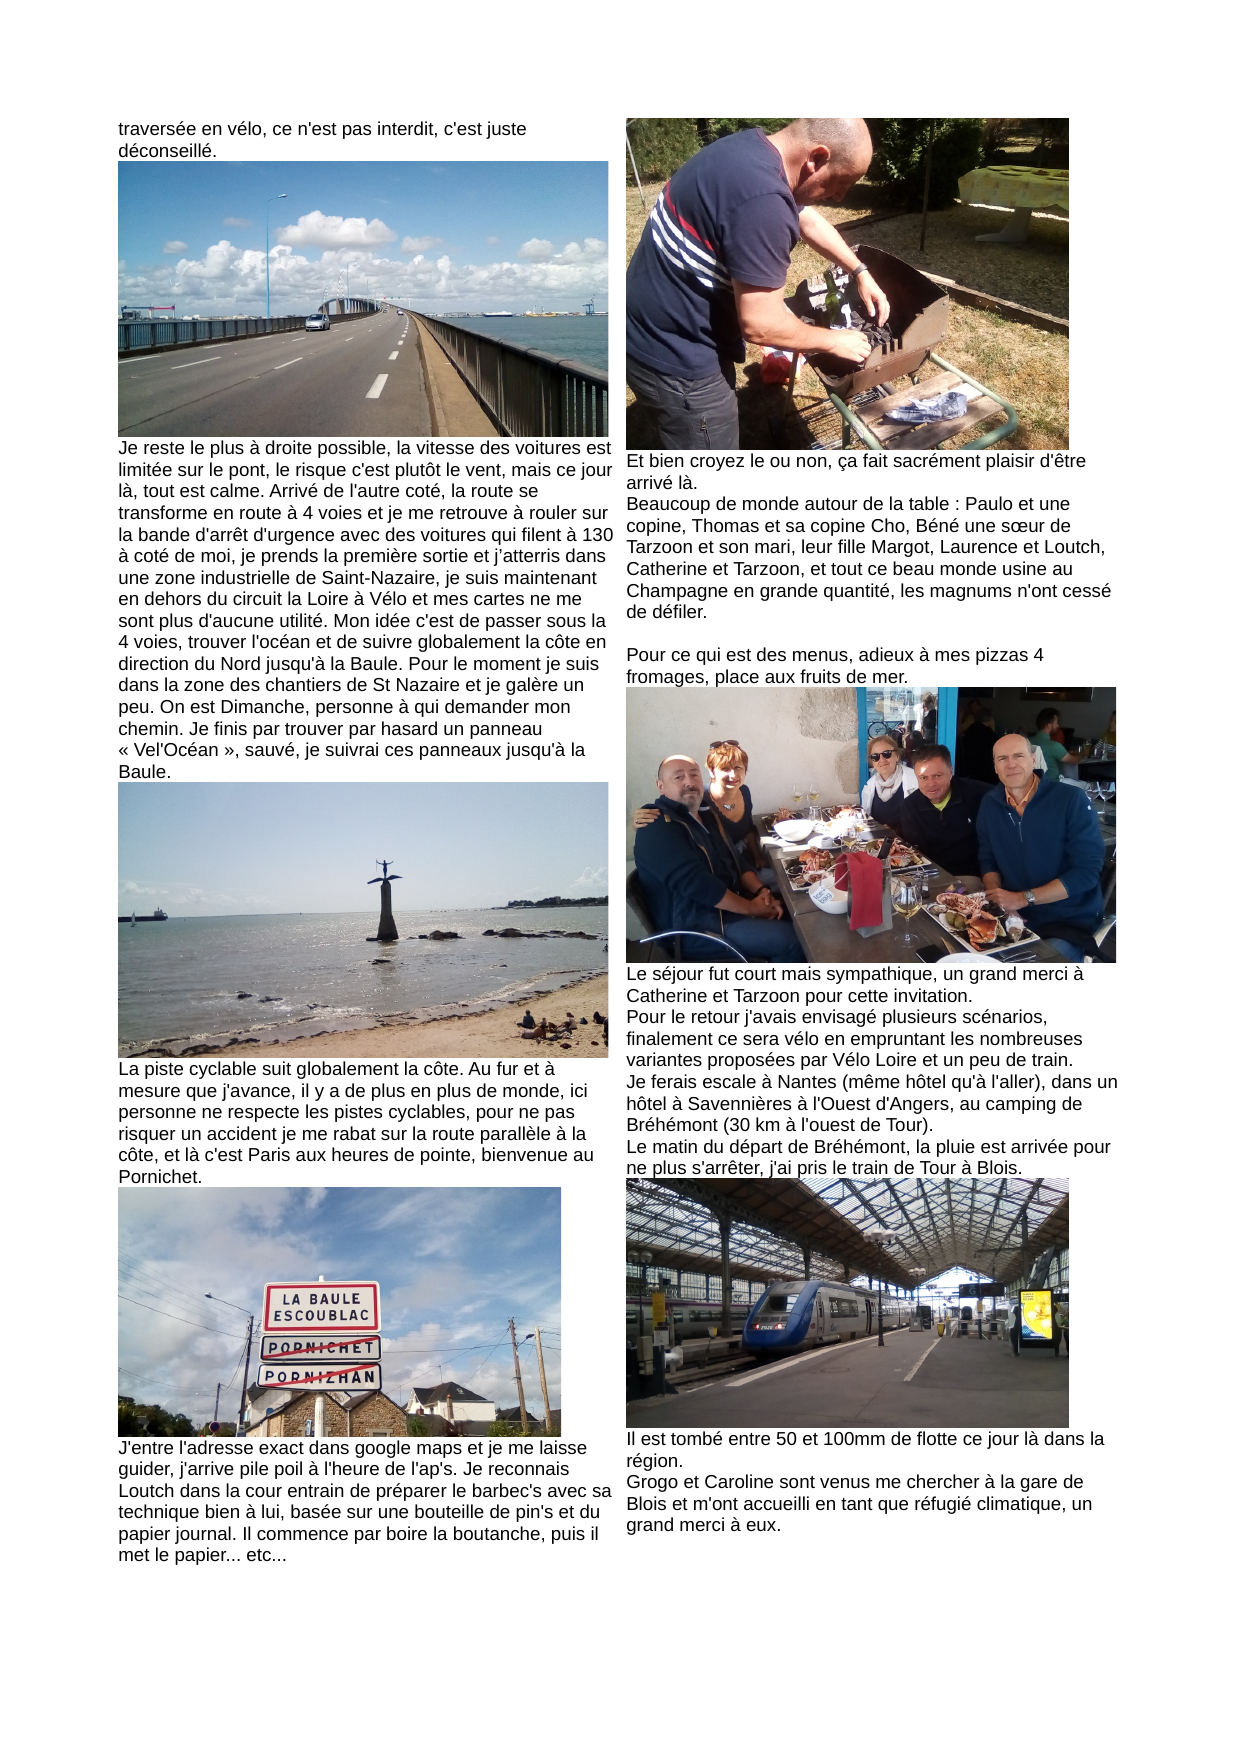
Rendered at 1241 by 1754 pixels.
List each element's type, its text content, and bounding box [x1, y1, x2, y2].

picture [626, 118, 1069, 450]
picture [626, 1178, 1069, 1428]
text Je ferais escale à Nantes (même hôtel qu'à l'aller), dans un hôtel à Savennières à l'Ouest d'Angers, au camping de Bréhémont (30 km à l'ouest de Tour). [626, 1071, 1122, 1136]
text Le séjour fut court mais sympathique, un grand merci à Catherine et Tarzoon pour cette invitation. [626, 963, 1122, 1006]
picture [118, 1187, 562, 1437]
text Et bien croyez le ou non, ça fait sacrément plaisir d'être arrivé là. [626, 450, 1122, 493]
text traversée en vélo, ce n'est pas interdit, c'est juste déconseillé. [118, 118, 614, 161]
text J'entre l'adresse exact dans google maps et je me laisse guider, j'arrive pile poil à l'heure de l'ap's. Je reconnais Loutch dans la cour entrain de préparer le barbec's avec sa technique bien à lui, basée sur une bouteille de pin's et du papier journal. Il commence par boire la boutanche, puis il met le papier... etc... [118, 1436, 614, 1566]
text Beaucoup de monde autour de la table : Paulo et une copine, Thomas et sa copine Cho, Béné une sœur de Tarzoon et son mari, leur fille Margot, Laurence et Loutch, Catherine et Tarzoon, et tout ce beau monde usine au Champagne en grande quantité, les magnums n'ont cessé de défiler. [626, 493, 1122, 622]
picture [118, 161, 609, 437]
text Pour ce qui est des menus, adieux à mes pizzas 4 fromages, place aux fruits de mer. [626, 644, 1122, 687]
text Le matin du départ de Bréhémont, la pluie est arrivée pour ne plus s'arrêter, j'ai pris le train de Tour à Blois. [626, 1136, 1122, 1179]
picture [626, 687, 1117, 963]
text La piste cyclable suit globalement la côte. Au fur et à mesure que j'avance, il y a de plus en plus de monde, ici personne ne respecte les pistes cyclables, pour ne pas risquer un accident je me rabat sur la route parallèle à la côte, et là c'est Paris aux heures de pointe, bienvenue au Pornichet. [118, 1058, 614, 1187]
picture [118, 782, 609, 1058]
text Pour le retour j'avais envisagé plusieurs scénarios, finalement ce sera vélo en empruntant les nombreuses variantes proposées par Vélo Loire et un peu de train. [626, 1006, 1122, 1071]
text Il est tombé entre 50 et 100mm de flotte ce jour là dans la région. [626, 1428, 1122, 1471]
text Grogo et Caroline sont venus me chercher à la gare de Blois et m'ont accueilli en tant que réfugié climatique, un grand merci à eux. [626, 1471, 1122, 1536]
text Je reste le plus à droite possible, la vitesse des voitures est limitée sur le pont, le risque c'est plutôt le vent, mais ce jour là, tout est calme. Arrivé de l'autre coté, la route se transforme en route à 4 voies et je me retrouve à rouler sur la bande d'arrêt d'urgence avec des voitures qui filent à 130 à coté de moi, je prends la première sortie et j’atterris dans une zone industrielle de Saint-Nazaire, je suis maintenant en dehors du circuit la Loire à Vélo et mes cartes ne me sont plus d'aucune utilité. Mon idée c'est de passer sous la 4 voies, trouver l'océan et de suivre globalement la côte en direction du Nord jusqu'à la Baule. Pour le moment je suis dans la zone des chantiers de St Nazaire et je galère un peu. On est Dimanche, personne à qui demander mon chemin. Je finis par trouver par hasard un panneau « Vel'Océan », sauvé, je suivrai ces panneaux jusqu'à la Baule. [118, 437, 614, 782]
